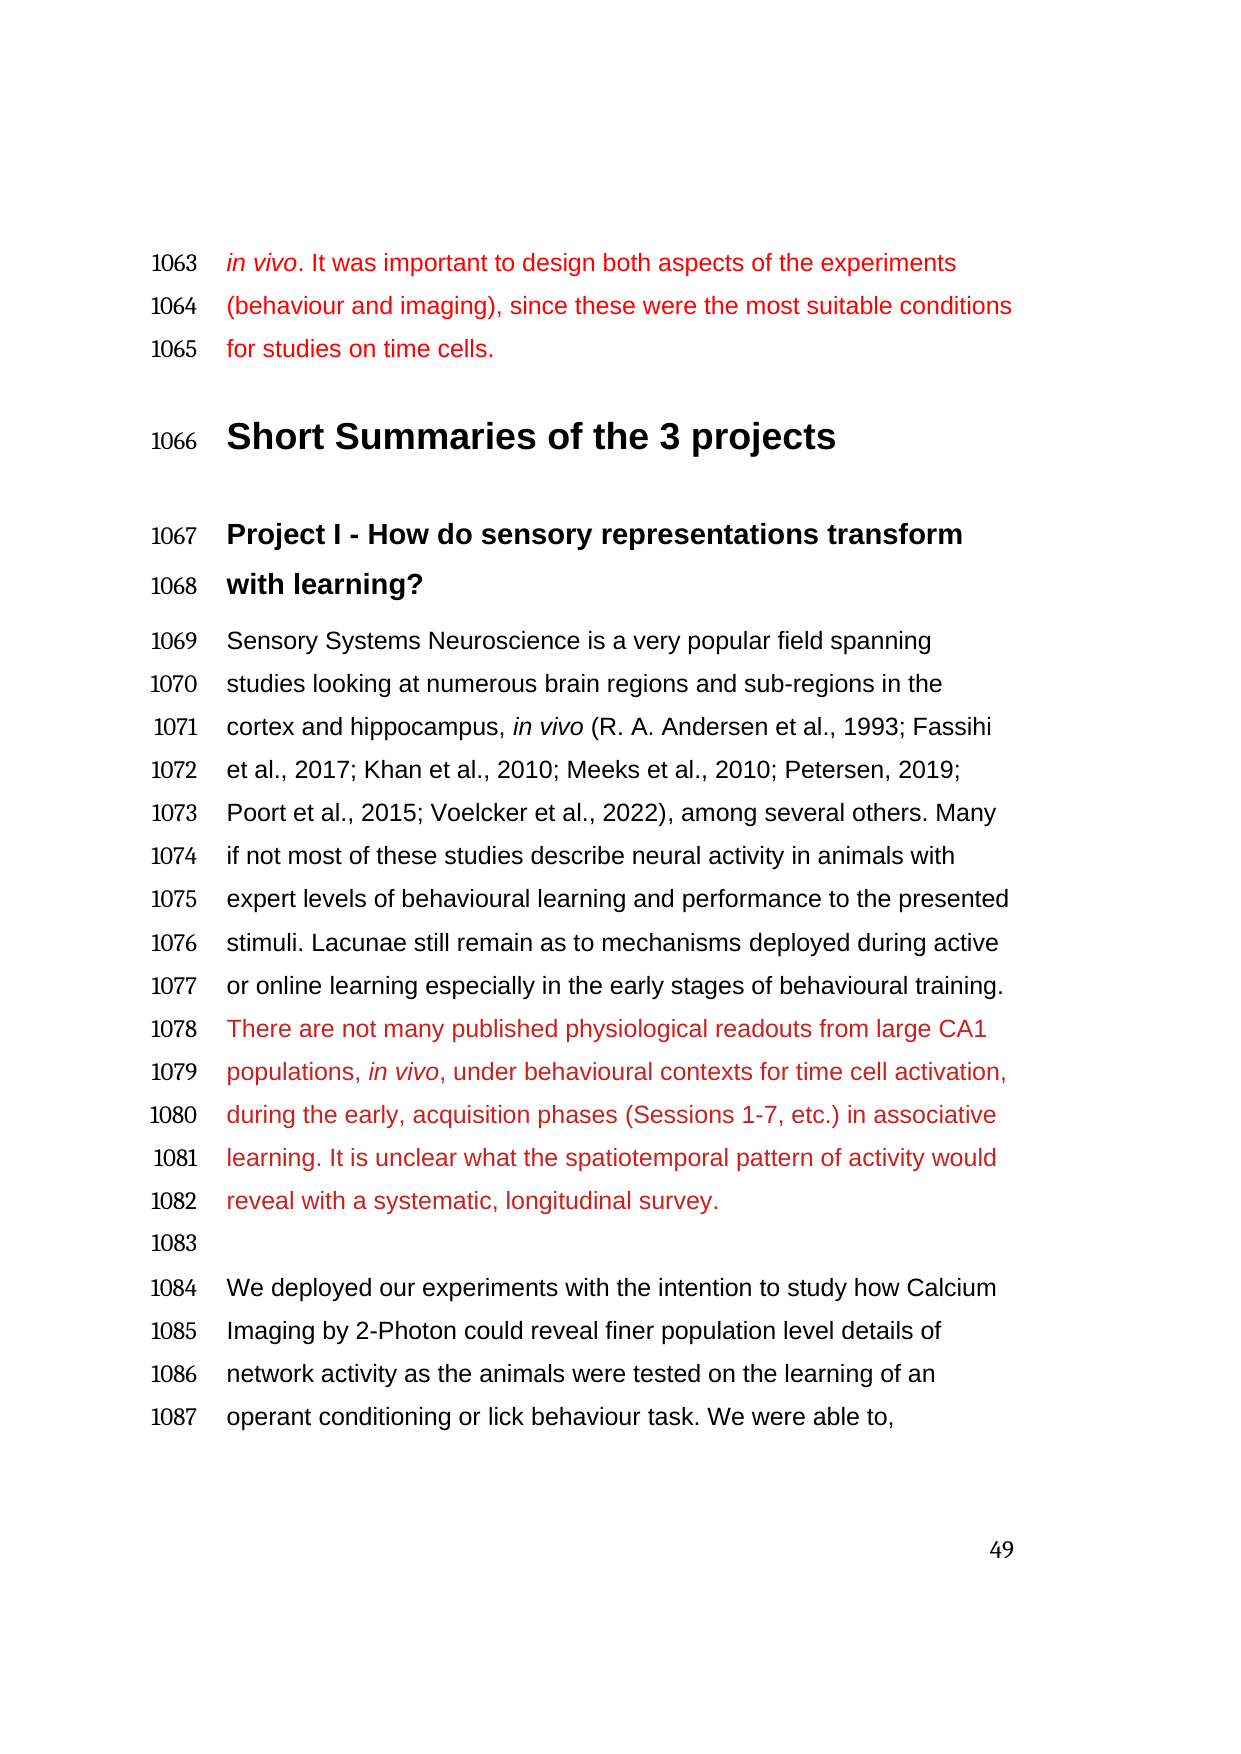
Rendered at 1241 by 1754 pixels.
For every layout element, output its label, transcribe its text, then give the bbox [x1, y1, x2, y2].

text We deployed our experiments with the intention to study how Calcium Imaging by 2-Photon could reveal finer population level details of network activity as the animals were tested on the learning of an operant conditioning or lick behaviour task. We were able to, [226, 1272, 1014, 1431]
subtitle Project I - How do sensory representations transform with learning? [226, 517, 1014, 601]
subtitle Short Summaries of the 3 projects [226, 414, 1014, 458]
text in vivo. It was important to design both aspects of the experiments (behaviour and imaging), since these were the most suitable conditions for studies on time cells. [226, 248, 1014, 363]
text Sensory Systems Neuroscience is a very popular field spanning studies looking at numerous brain regions and sub-regions in the cortex and hippocampus, in vivo (R. A. Andersen et al., 1993; Fassihi et al., 2017; Khan et al., 2010; Meeks et al., 2010; Petersen, 2019; Poort et al., 2015; Voelcker et al., 2022)⁠, among several others. Many if not most of these studies describe neural activity in animals with expert levels of behavioural learning and performance to the presented stimuli. Lacunae still remain as to mechanisms deployed during active or online learning especially in the early stages of behavioural training. There are not many published physiological readouts from large CA1 populations, in vivo, under behavioural contexts for time cell activation, during the early, acquisition phases (Sessions 1-7, etc.) in associative learning. It is unclear what the spatiotemporal pattern of activity would reveal with a systematic, longitudinal survey. [226, 626, 1014, 1215]
